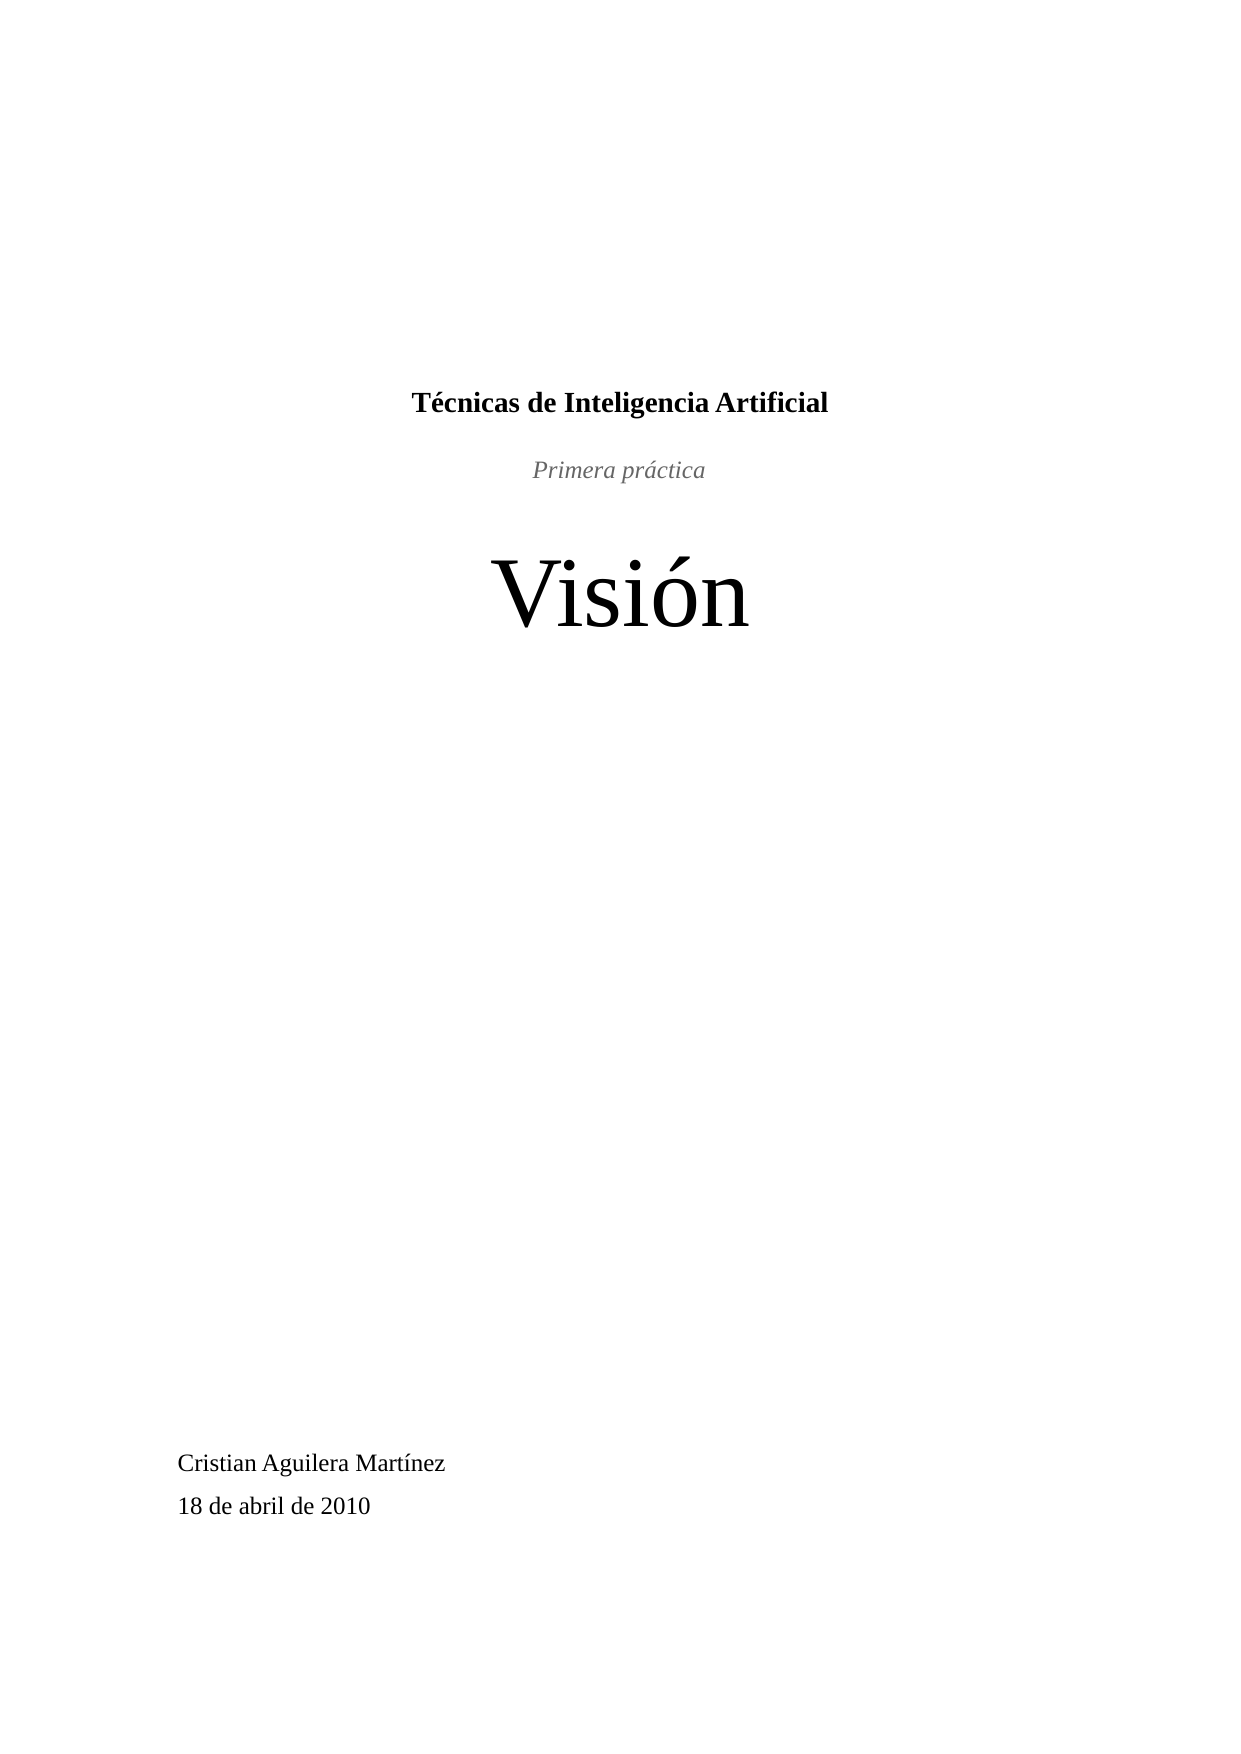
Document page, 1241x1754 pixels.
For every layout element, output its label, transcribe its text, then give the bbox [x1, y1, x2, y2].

text 18 de abril de 2010 [177, 1491, 1122, 1520]
text Cristian Aguilera Martínez [177, 1448, 1122, 1477]
text Primera práctica [118, 455, 1122, 484]
subtitle Técnicas de Inteligencia Artificial [118, 385, 1122, 418]
title Visión [118, 533, 1122, 648]
